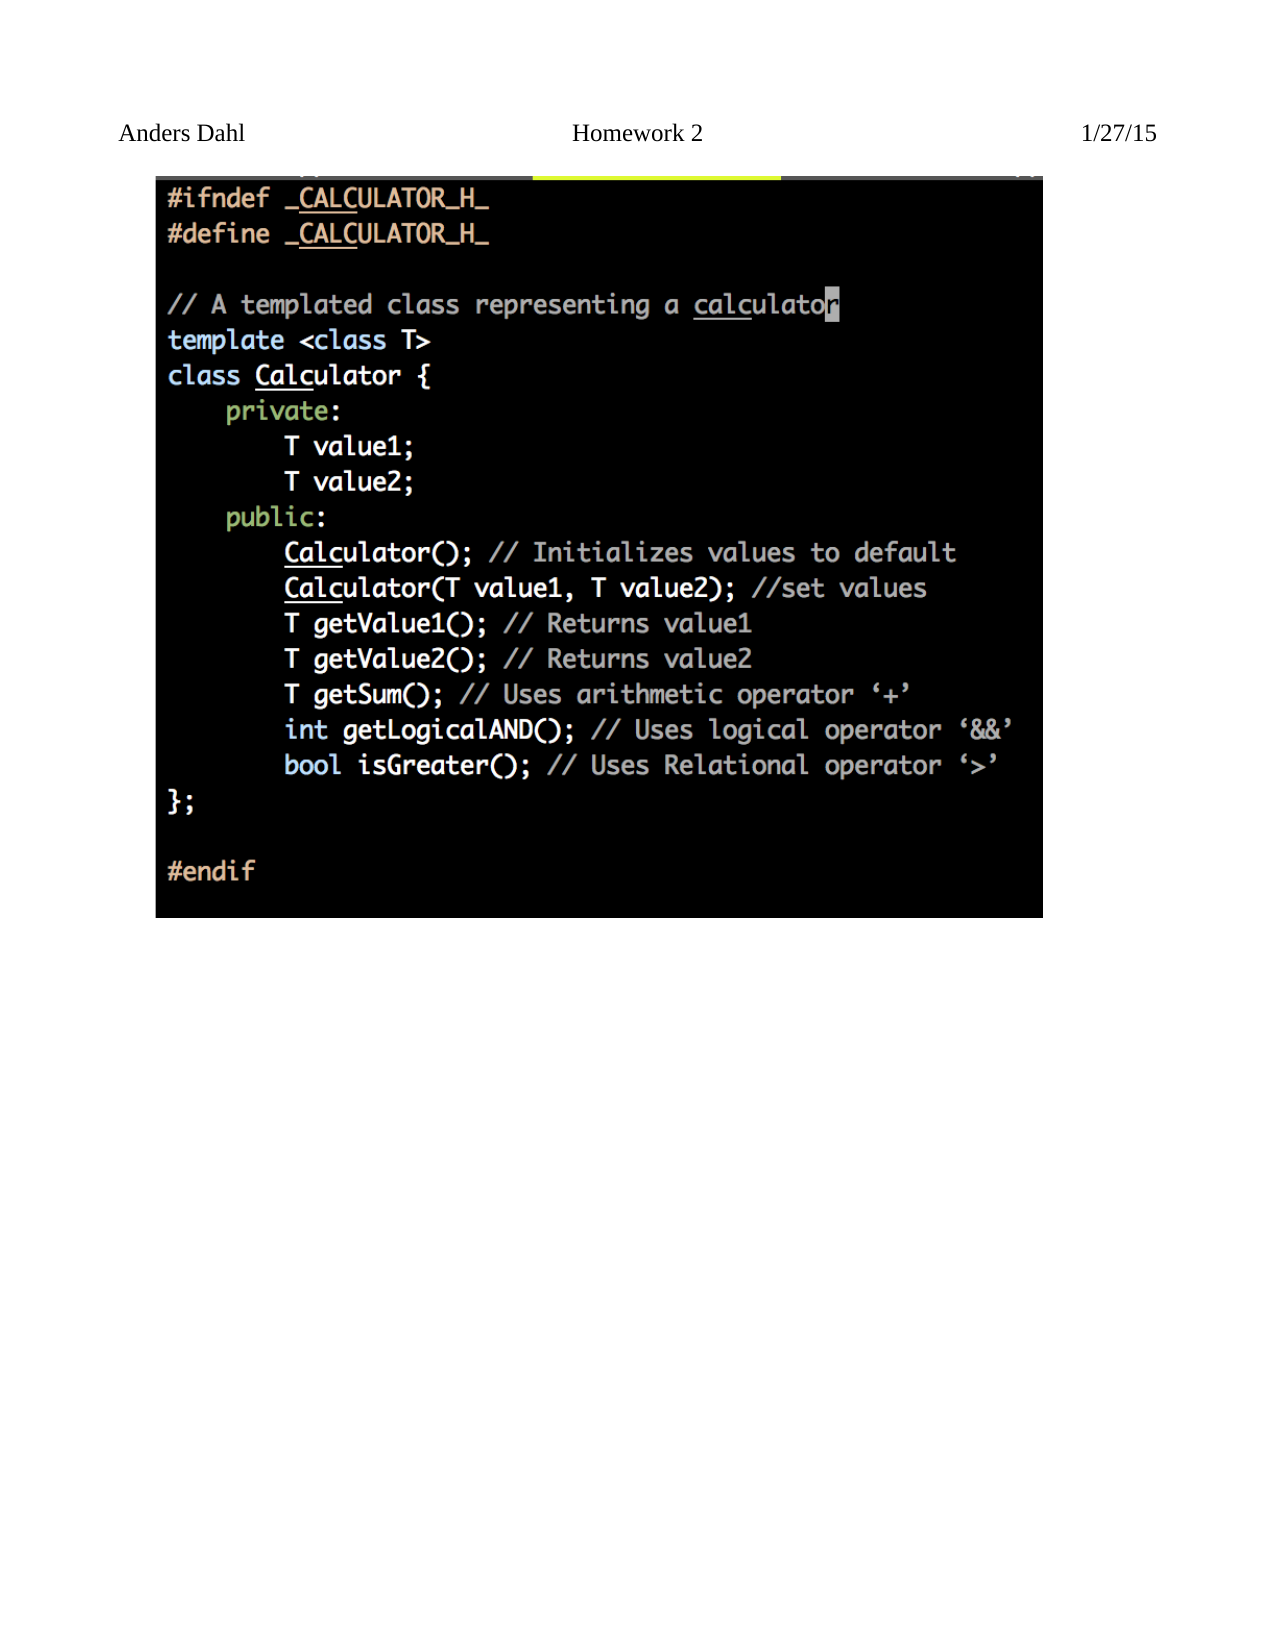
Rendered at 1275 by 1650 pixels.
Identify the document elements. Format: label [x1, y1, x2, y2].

picture [155, 176, 1043, 918]
